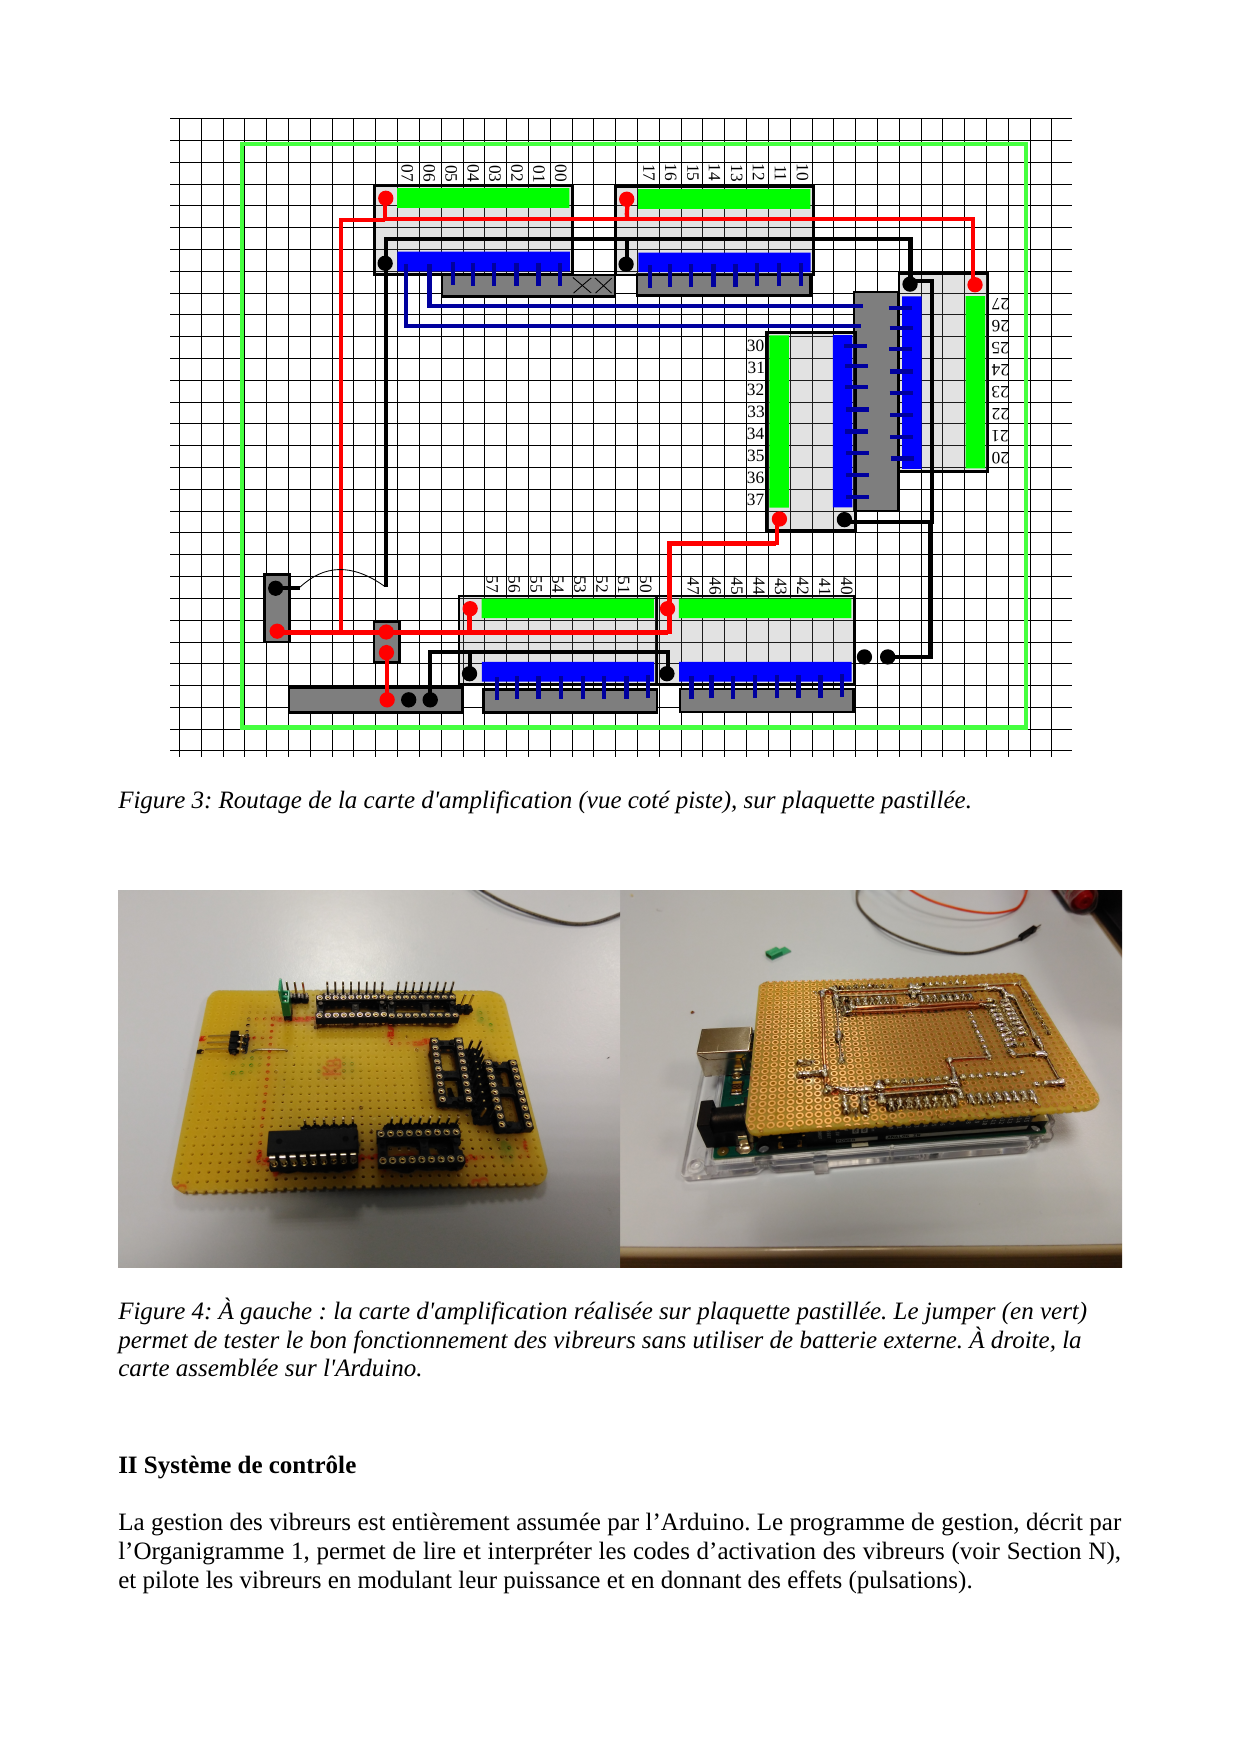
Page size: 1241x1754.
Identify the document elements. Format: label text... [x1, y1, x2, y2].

text II Système de contrôle [118, 1450, 1122, 1479]
text Figure 4: À gauche : la carte d'amplification réalisée sur plaquette pastillée. Le jumper (en vert) permet de tester le bon fonctionnement des vibreurs sans utiliser de batterie externe. À droite, la carte assemblée sur l'Arduino. [118, 1268, 1122, 1382]
text La gestion des vibreurs est entièrement assumée par l’Arduino. Le programme de gestion, décrit par l’Organigramme 1, permet de lire et interpréter les codes d’activation des vibreurs (voir Section N), et pilote les vibreurs en modulant leur puissance et en donnant des effets (pulsations). [118, 1507, 1122, 1594]
text Figure 3: Routage de la carte d'amplification (vue coté piste), sur plaquette pastillée. [118, 131, 1122, 814]
picture [118, 890, 1123, 1268]
